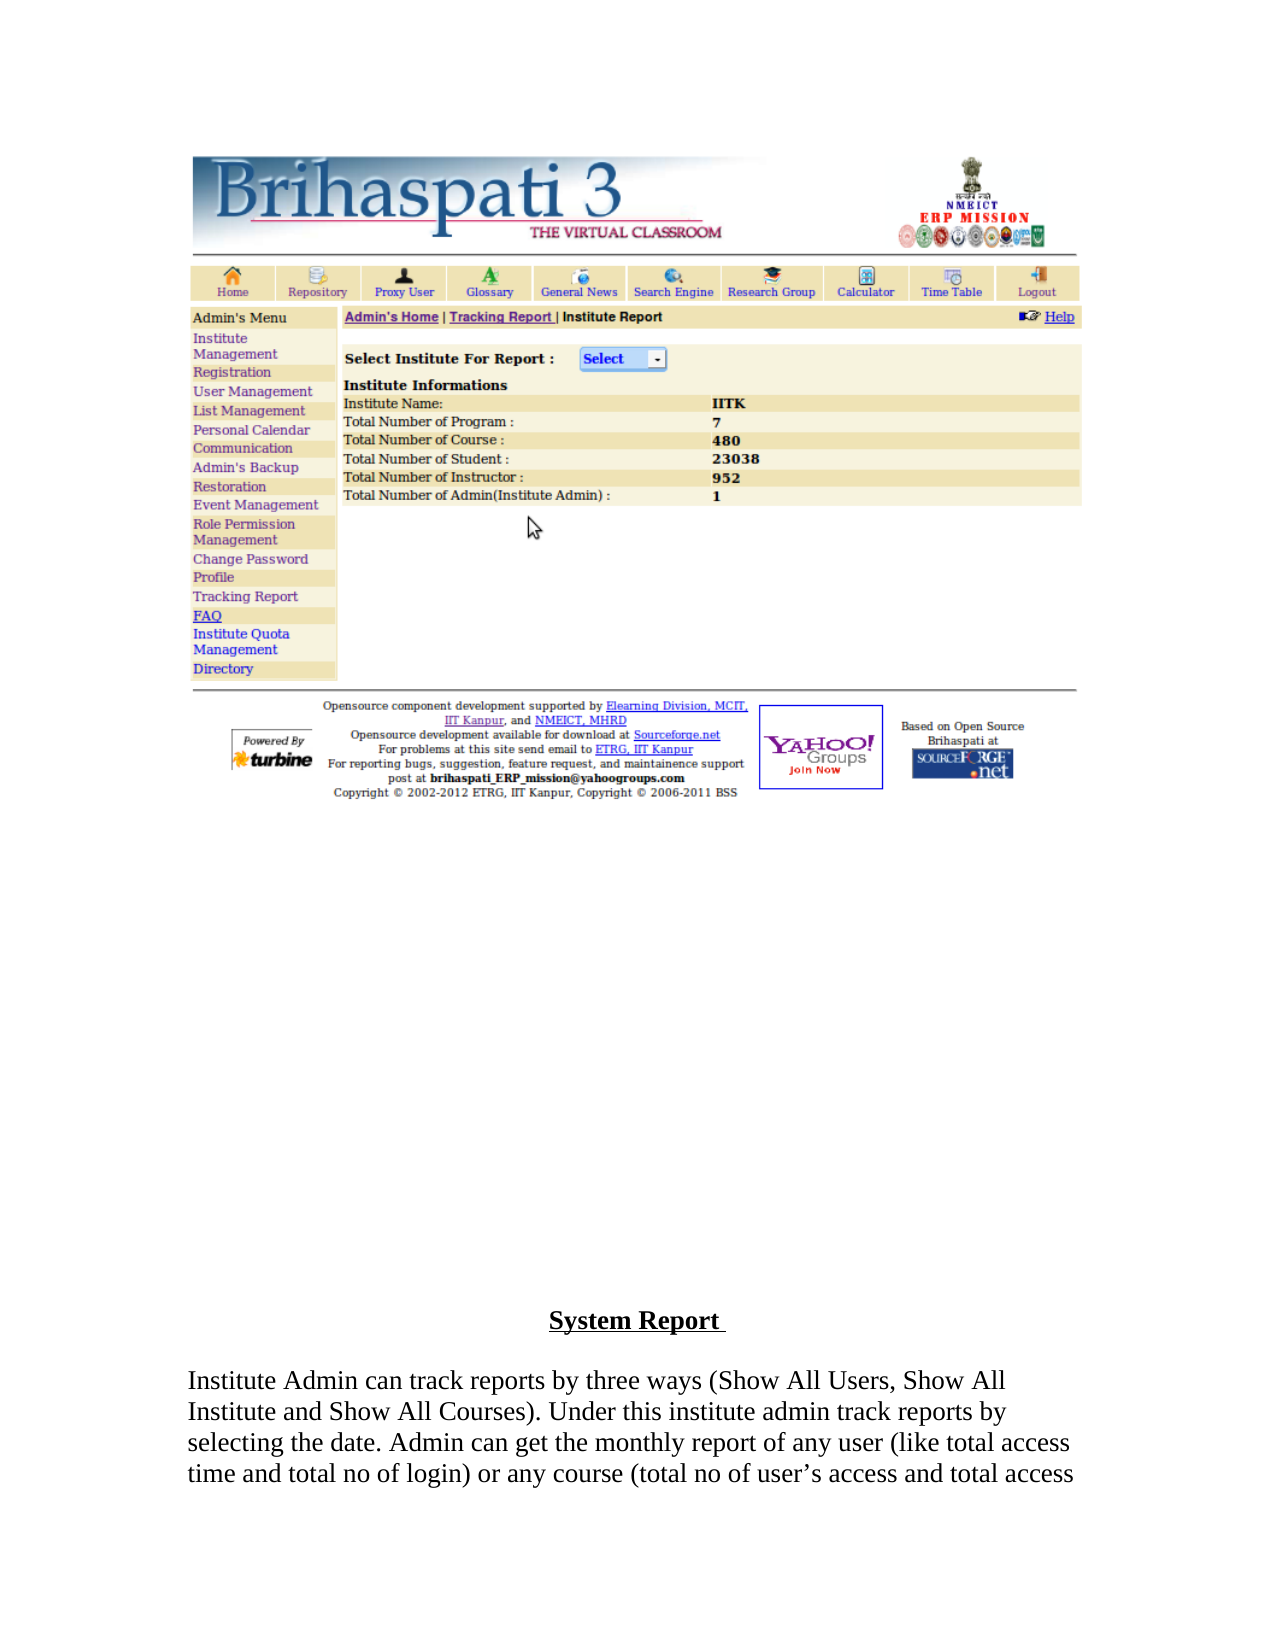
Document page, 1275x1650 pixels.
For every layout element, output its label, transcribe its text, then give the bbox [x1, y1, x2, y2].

text Institute Admin can track reports by three ways (Show All Users, Show All Institute and Show All Courses). Under this institute admin track reports by selecting the date. Admin can get the monthly report of any user (like total access time and total no of login) or any course (total no of user’s access and total access [187, 1364, 1087, 1489]
picture [187, 150, 1088, 822]
text System Report [187, 1304, 1087, 1335]
